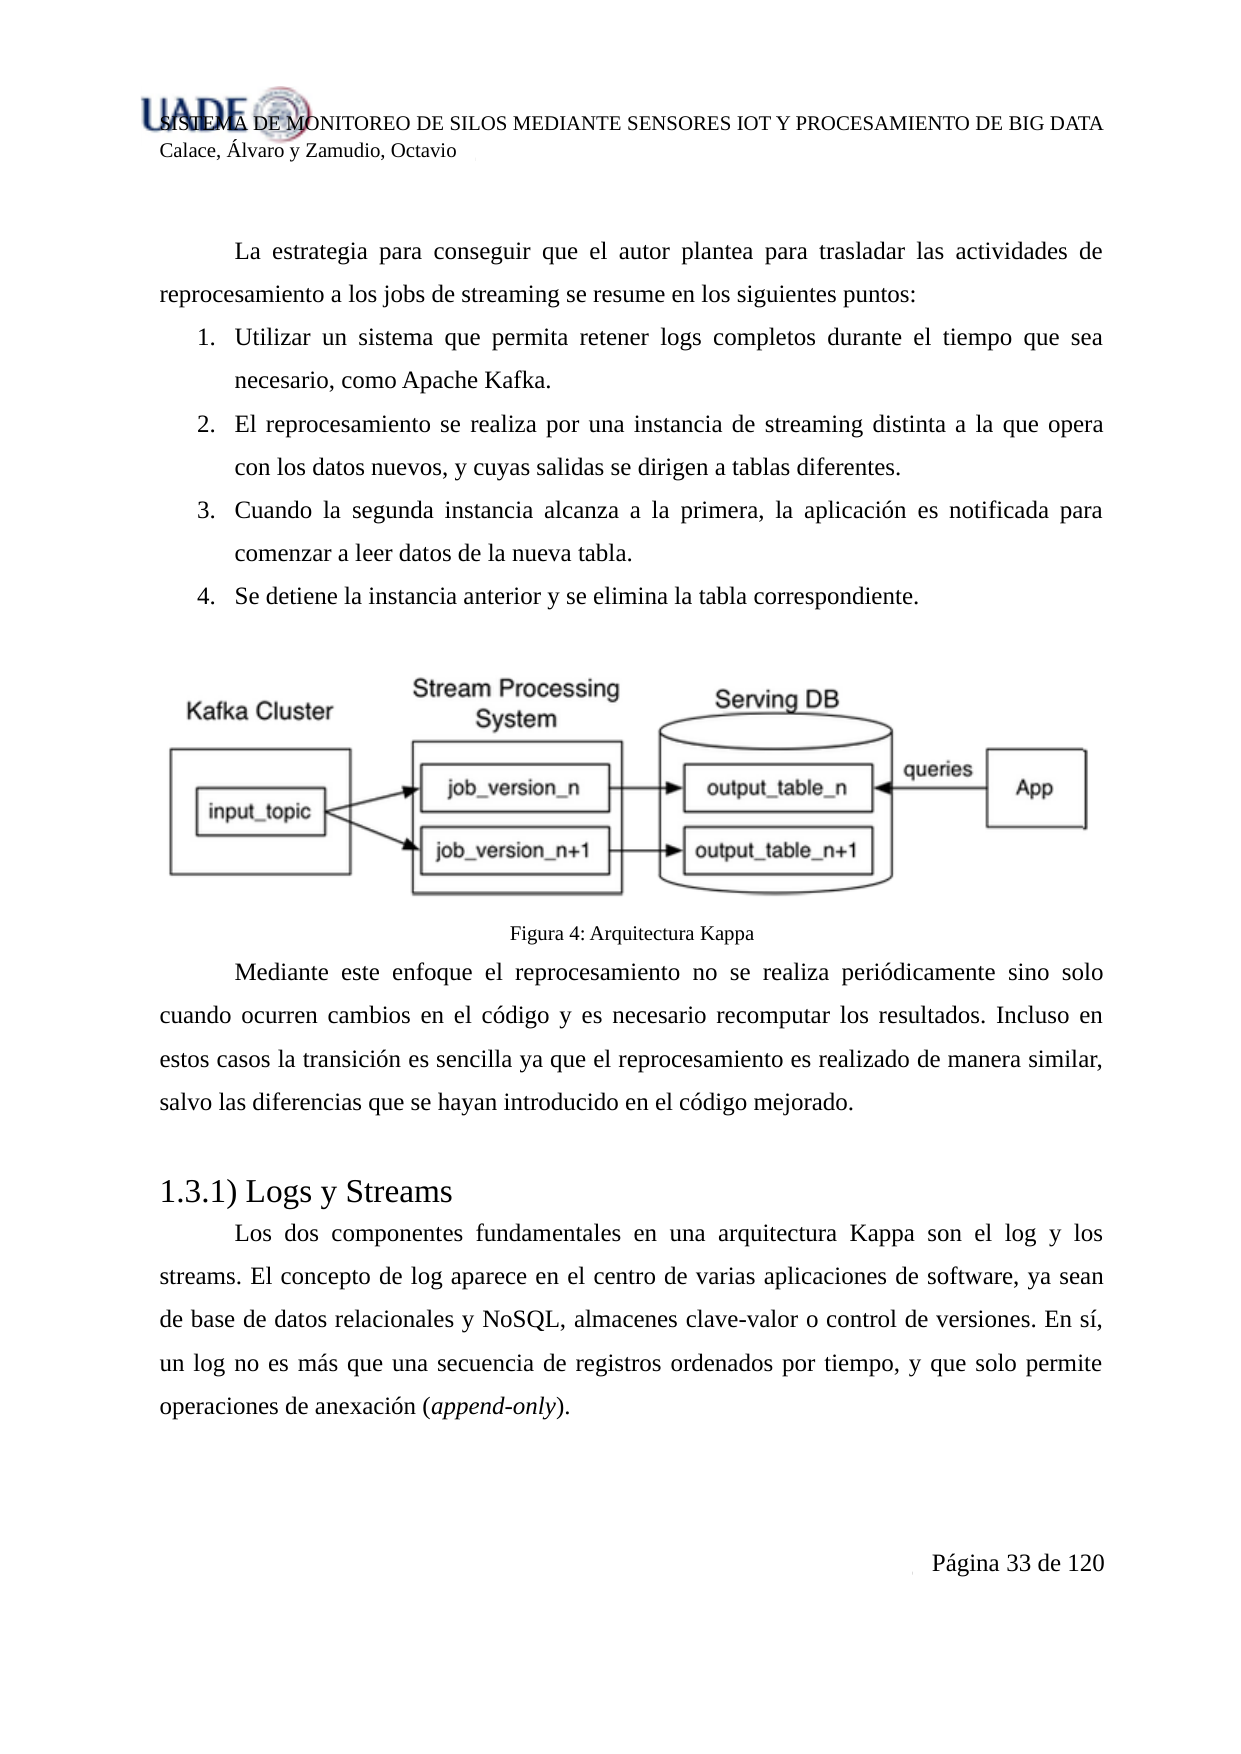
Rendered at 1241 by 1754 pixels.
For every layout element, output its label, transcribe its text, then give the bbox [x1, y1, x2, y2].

list Utilizar un sistema que permita retener logs completos durante el tiempo que sea necesario, como Apache Kafka. [197, 322, 1104, 394]
picture [140, 86, 314, 146]
list El reprocesamiento se realiza por una instancia de streaming distinta a la que opera con los datos nuevos, y cuyas salidas se dirigen a tablas diferentes. [197, 409, 1104, 481]
text La estrategia para conseguir que el autor plantea para trasladar las actividades de reprocesamiento a los jobs de streaming se resume en los siguientes puntos: [159, 236, 1104, 308]
text Los dos componentes fundamentales en una arquitectura Kappa son el log y los streams. El concepto de log aparece en el centro de varias aplicaciones de software, ya sean de base de datos relacionales y NoSQL, almacenes clave-valor o control de versiones. En sí, un log no es más que una secuencia de registros ordenados por tiempo, y que solo permite operaciones de anexación (append-only). [159, 1218, 1104, 1419]
picture [159, 667, 1105, 907]
text Mediante este enfoque el reprocesamiento no se realiza periódicamente sino solo cuando ocurren cambios en el código y es necesario recomputar los resultados. Incluso en estos casos la transición es sencilla ya que el reprocesamiento es realizado de manera similar, salvo las diferencias que se hayan introducido en el código mejorado. [159, 957, 1104, 1116]
list Cuando la segunda instancia alcanza a la primera, la aplicación es notificada para comenzar a leer datos de la nueva tabla. [197, 495, 1104, 567]
text Figura 4: Arquitectura Kappa [159, 921, 1104, 945]
list Se detiene la instancia anterior y se elimina la tabla correspondiente. [197, 581, 1104, 610]
subtitle 1.3.1) Logs y Streams [159, 1172, 1104, 1210]
